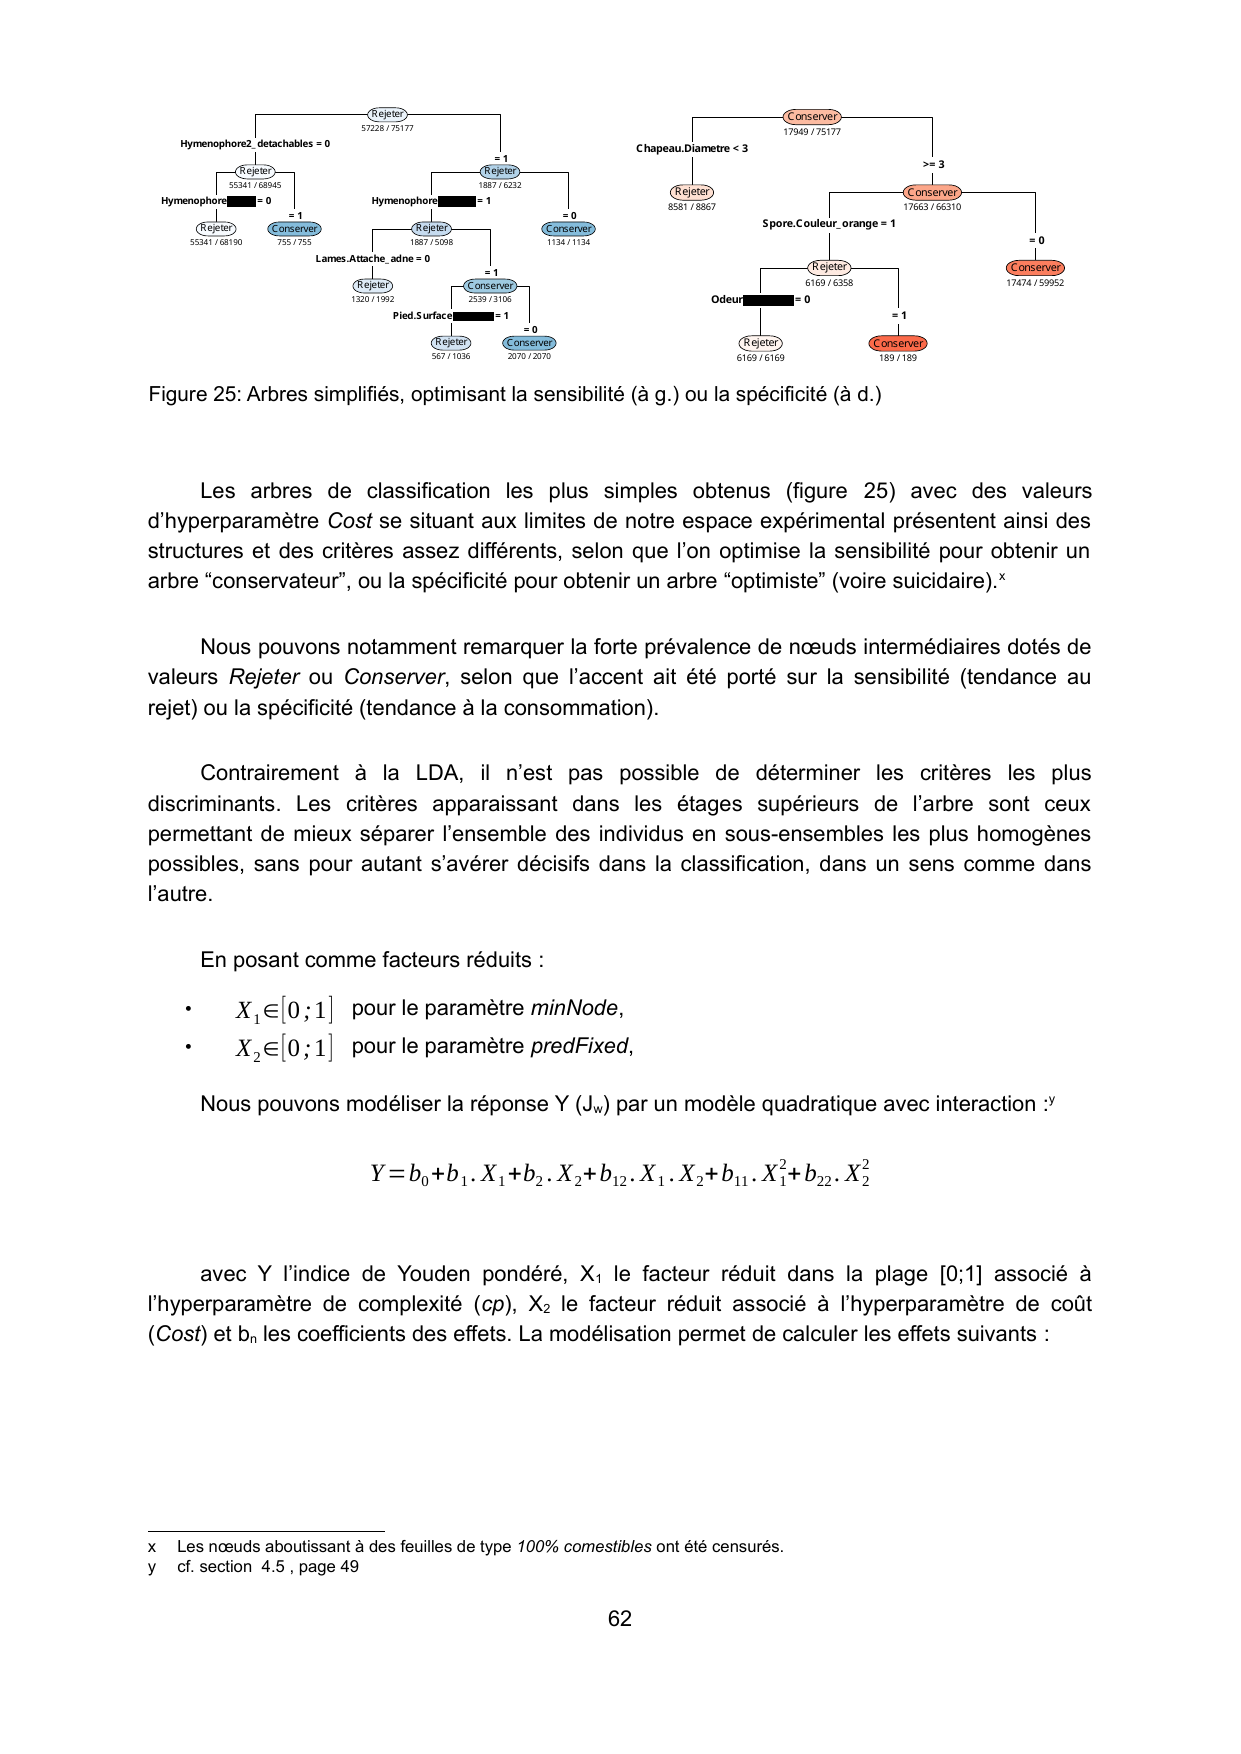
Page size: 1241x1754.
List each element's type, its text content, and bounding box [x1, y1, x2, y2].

text Contrairement à la LDA, il n’est pas possible de déterminer les critères les plus discriminants. Les critères apparaissant dans les étages supérieurs de l’arbre sont ceux permettant de mieux séparer l’ensemble des individus en sous-ensembles les plus homogènes possibles, sans pour autant s’avérer décisifs dans la classification, dans un sens comme dans l’autre. [148, 760, 1093, 906]
text avec Y l’indice de Youden pondéré, X1 le facteur réduit dans la plage [0;1] associé à l’hyperparamètre de complexité (cp), X2 le facteur réduit associé à l’hyperparamètre de coût (Cost) et bn les coefficients des effets. La modélisation permet de calculer les effets suivants : [148, 1261, 1093, 1347]
text En posant comme facteurs réduits : [148, 947, 1093, 972]
text Nous pouvons notamment remarquer la forte prévalence de nœuds intermédiaires dotés de valeurs Rejeter ou Conserver, selon que l’accent ait été porté sur la sensibilité (tendance au rejet) ou la spécificité (tendance à la consommation). [148, 634, 1093, 719]
text Les arbres de classification les plus simples obtenus (figure 25) avec des valeurs d’hyperparamètre Cost se situant aux limites de notre espace expérimental présentent ainsi des structures et des critères assez différents, selon que l’on optimise la sensibilité pour obtenir un arbre “conservateur”, ou la spécificité pour obtenir un arbre “optimiste” (voire suicidaire). [148, 477, 1093, 593]
text Nous pouvons modéliser la réponse Y (Jw) par un modèle quadratique avec interaction : [148, 1091, 1093, 1116]
text Les nœuds aboutissant à des feuilles de type 100% comestibles ont été censurés. [148, 1537, 1093, 1556]
list pour le paramètre minNode, [185, 995, 1093, 1028]
text cf. section 4.5 , page 49 [148, 1556, 1093, 1576]
text Figure 25: Arbres simplifiés, optimisant la sensibilité (à g.) ou la spécificité (à d.) [148, 381, 1092, 406]
list pour le paramètre predFixed, [185, 1033, 1093, 1066]
